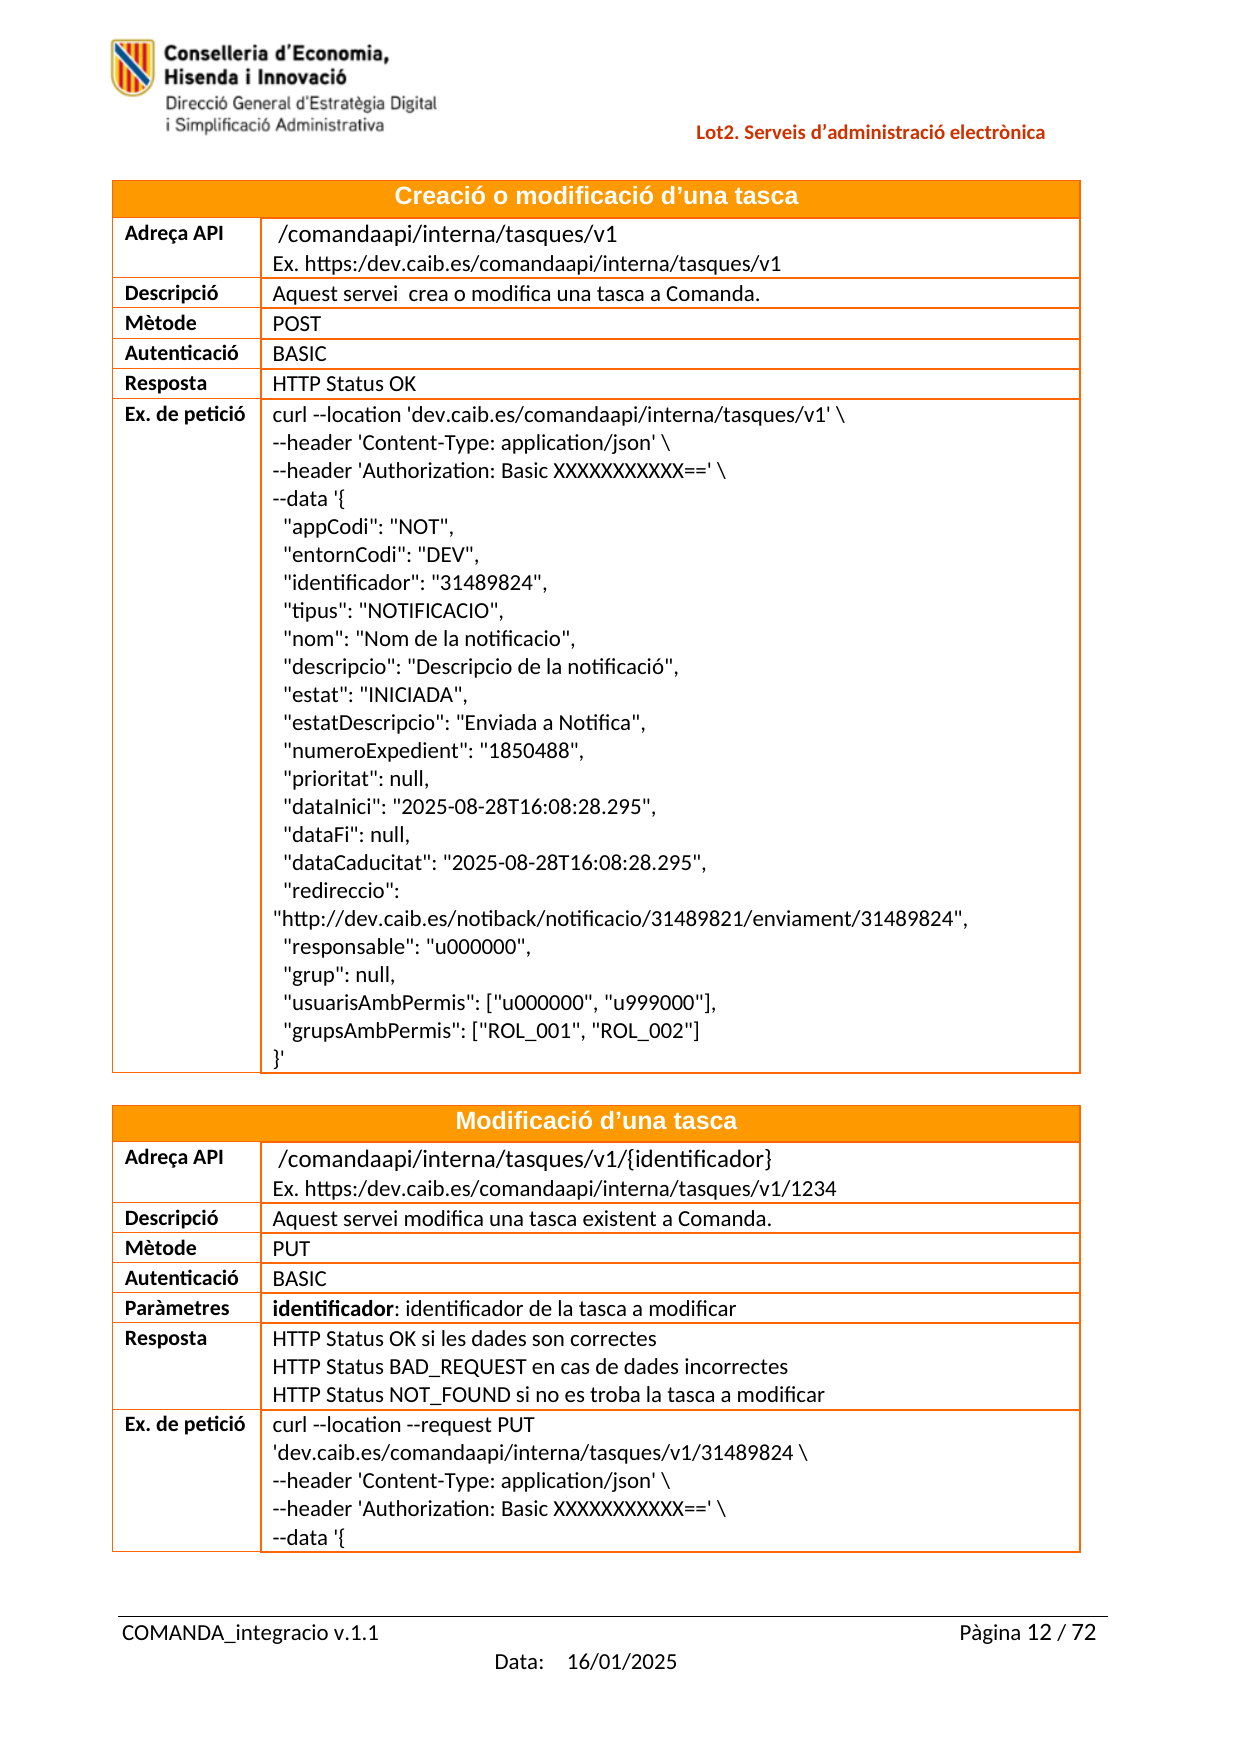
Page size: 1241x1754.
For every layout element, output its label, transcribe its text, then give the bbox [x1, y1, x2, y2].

table_cell Ex. de petició [113, 399, 260, 1072]
table_cell Aquest servei modifica una tasca existent a Comanda. [262, 1204, 1079, 1232]
table_cell /comandaapi/interna/tasques/v1/{identificador} Ex. https:/dev.caib.es/comandaapi/interna/tasques/v1/1234 [262, 1143, 1079, 1202]
table_header Modificació d’una tasca [113, 1106, 1079, 1141]
table_cell Ex. de petició [113, 1410, 260, 1551]
table_cell BASIC [262, 340, 1079, 367]
table_cell Resposta [113, 369, 260, 398]
table_cell HTTP Status OK [262, 370, 1079, 398]
table_cell Autenticació [113, 1263, 260, 1292]
table_cell Resposta [113, 1323, 260, 1408]
table_cell Paràmetres [113, 1293, 260, 1322]
table_cell POST [262, 309, 1079, 337]
table_cell BASIC [262, 1264, 1079, 1292]
table_header Creació o modificació d’una tasca [113, 181, 1079, 217]
table_cell Descripció [113, 1203, 260, 1232]
table_cell /comandaapi/interna/tasques/v1 Ex. https:/dev.caib.es/comandaapi/interna/tasques/v1 [262, 219, 1079, 277]
table_cell PUT [262, 1234, 1079, 1262]
table_cell Descripció [113, 278, 260, 307]
picture [100, 26, 467, 156]
table_cell curl --location --request PUT 'dev.caib.es/comandaapi/interna/tasques/v1/31489824 \ --header 'Content-Type: application/json' \ --header 'Authorization: Basic XXXXXXXXXXX==' \ --data '{ [262, 1411, 1079, 1551]
table_cell Autenticació [113, 339, 260, 367]
table_cell Mètode [113, 308, 260, 337]
table_cell curl --location 'dev.caib.es/comandaapi/interna/tasques/v1' \ --header 'Content-Type: application/json' \ --header 'Authorization: Basic XXXXXXXXXXX==' \ --data '{ "appCodi": "NOT", "entornCodi": "DEV", "identificador": "31489824", "tipus": "NOTIFICACIO", "nom": "Nom de la notificacio", "descripcio": "Descripcio de la notificació", "estat": "INICIADA", "estatDescripcio": "Enviada a Notifica", "numeroExpedient": "1850488", "prioritat": null, "dataInici": "2025-08-28T16:08:28.295", "dataFi": null, "dataCaducitat": "2025-08-28T16:08:28.295", "redireccio": "http://dev.caib.es/notiback/notificacio/31489821/enviament/31489824", "responsable": "u000000", "grup": null, "usuarisAmbPermis": ["u000000", "u999000"], "grupsAmbPermis": ["ROL_001", "ROL_002"] }' [262, 400, 1079, 1072]
table_cell identificador: identificador de la tasca a modificar [262, 1294, 1079, 1322]
table_cell Aquest servei crea o modifica una tasca a Comanda. [262, 279, 1079, 307]
table_cell Mètode [113, 1233, 260, 1262]
table_cell Adreça API [113, 218, 260, 277]
table_cell HTTP Status OK si les dades son correctes HTTP Status BAD_REQUEST en cas de dades incorrectes HTTP Status NOT_FOUND si no es troba la tasca a modificar [262, 1324, 1079, 1408]
table_cell Adreça API [113, 1142, 260, 1202]
